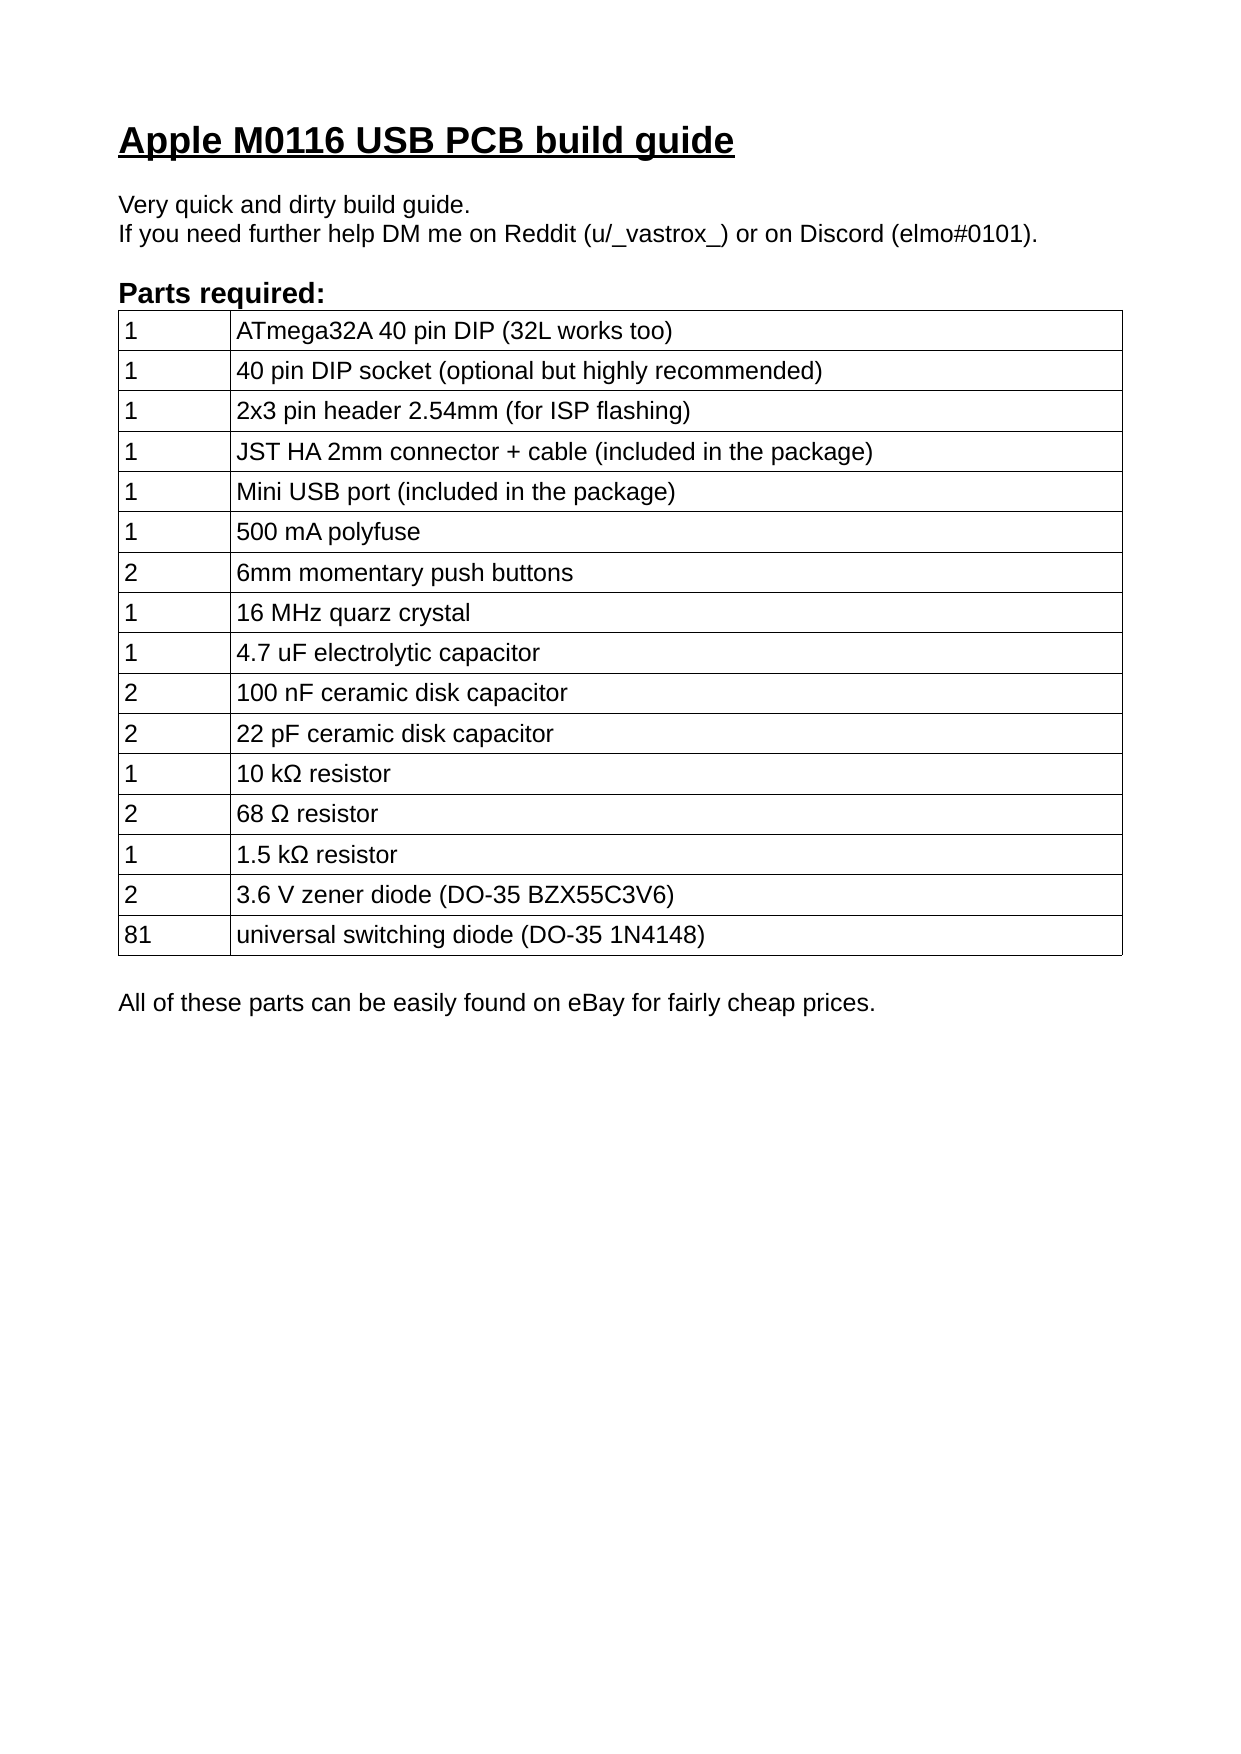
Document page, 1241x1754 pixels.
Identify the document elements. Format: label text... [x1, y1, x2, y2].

table_cell Mini USB port (included in the package) [231, 472, 1122, 511]
table_cell 1 [119, 351, 230, 390]
table_cell 68 Ω resistor [231, 795, 1122, 834]
table_cell 16 MHz quarz crystal [231, 593, 1122, 632]
table_cell 2 [119, 553, 230, 592]
table_cell 2 [119, 674, 230, 713]
table_cell 2x3 pin header 2.54mm (for ISP flashing) [231, 391, 1122, 431]
text Apple M0116 USB PCB build guide [118, 118, 1122, 161]
table_cell 2 [119, 875, 230, 914]
table_cell universal switching diode (DO-35 1N4148) [231, 916, 1122, 955]
table_cell 100 nF ceramic disk capacitor [231, 674, 1122, 713]
table_cell 2 [119, 795, 230, 834]
table_cell 81 [119, 916, 230, 955]
table_cell 1 [119, 432, 230, 471]
table_cell 40 pin DIP socket (optional but highly recommended) [231, 351, 1122, 390]
table_header 1 [119, 311, 230, 350]
table_cell 4.7 uF electrolytic capacitor [231, 633, 1122, 673]
table_cell 500 mA polyfuse [231, 512, 1122, 552]
table_cell 2 [119, 714, 230, 753]
table_cell 1 [119, 512, 230, 552]
table_header ATmega32A 40 pin DIP (32L works too) [231, 311, 1122, 350]
table_cell 1 [119, 391, 230, 431]
text Very quick and dirty build guide. [118, 190, 1122, 219]
table_cell 1 [119, 633, 230, 673]
table_cell 1 [119, 472, 230, 511]
table_cell 1 [119, 754, 230, 793]
table_cell 6mm momentary push buttons [231, 553, 1122, 592]
table_cell 1 [119, 593, 230, 632]
text All of these parts can be easily found on eBay for fairly cheap prices. [118, 988, 1122, 1017]
text Parts required: [118, 276, 1122, 310]
table_cell 22 pF ceramic disk capacitor [231, 714, 1122, 753]
table_cell 1 [119, 835, 230, 874]
table_cell JST HA 2mm connector + cable (included in the package) [231, 432, 1122, 471]
table_cell 3.6 V zener diode (DO-35 BZX55C3V6) [231, 875, 1122, 914]
text If you need further help DM me on Reddit (u/_vastrox_) or on Discord (elmo#0101). [118, 219, 1122, 247]
table_cell 1.5 kΩ resistor [231, 835, 1122, 874]
table_cell 10 kΩ resistor [231, 754, 1122, 793]
